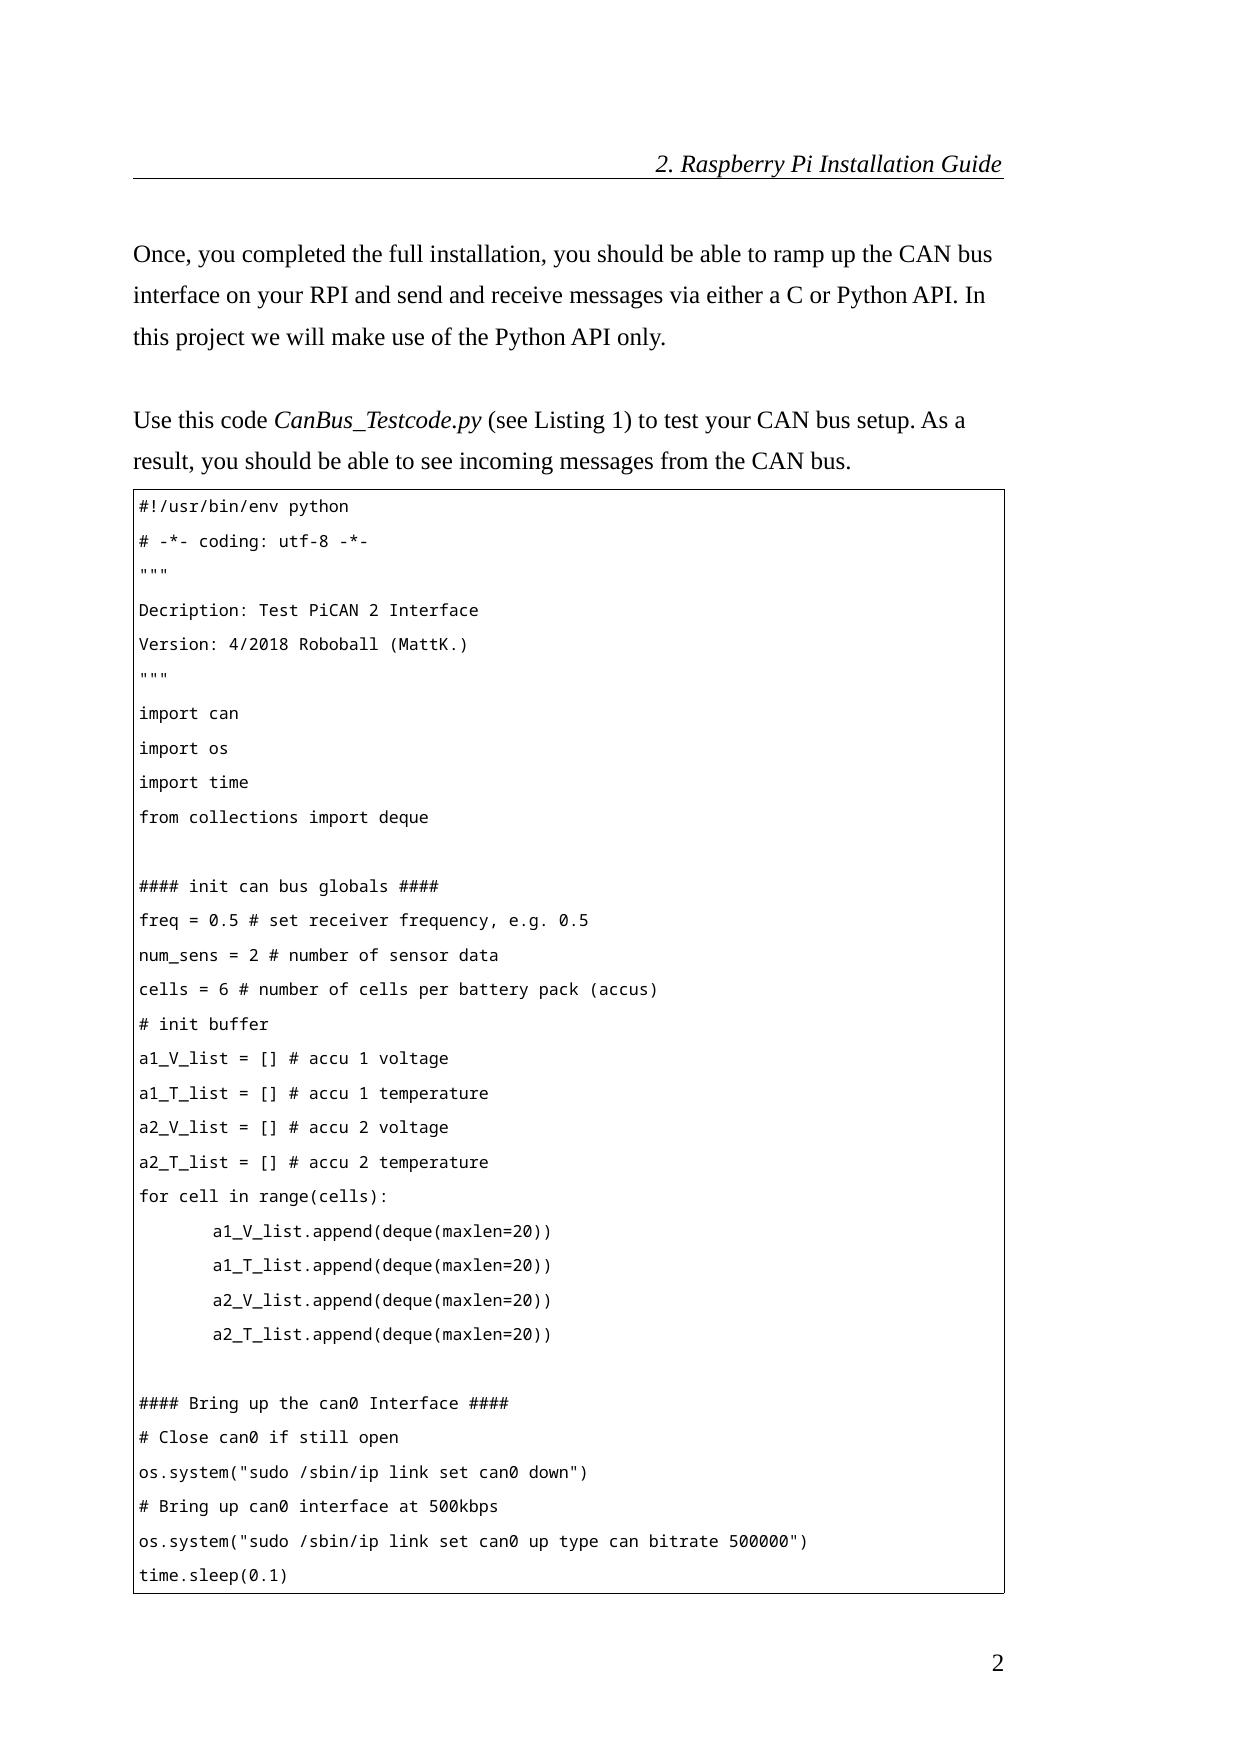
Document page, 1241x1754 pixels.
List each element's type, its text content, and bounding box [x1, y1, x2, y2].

text Once, you completed the full installation, you should be able to ramp up the CAN bus interface on your RPI and send and receive messages via either a C or Python API. In this project we will make use of the Python API only. [133, 240, 1004, 351]
text Use this code CanBus_Testcode.py (see Listing 1) to test your CAN bus setup. As a result, you should be able to see incoming messages from the CAN bus. [133, 406, 1004, 475]
table_header #!/usr/bin/env python # -*- coding: utf-8 -*- """ Decription: Test PiCAN 2 Interface Version: 4/2018 Roboball (MattK.) """ import can import os import time from collections import deque #### init can bus globals #### freq = 0.5 # set receiver frequency, e.g. 0.5 num_sens = 2 # number of sensor data cells = 6 # number of cells per battery pack (accus) # init buffer a1_V_list = [] # accu 1 voltage a1_T_list = [] # accu 1 temperature a2_V_list = [] # accu 2 voltage a2_T_list = [] # accu 2 temperature for cell in range(cells): a1_V_list.append(deque(maxlen=20)) a1_T_list.append(deque(maxlen=20)) a2_V_list.append(deque(maxlen=20)) a2_T_list.append(deque(maxlen=20)) #### Bring up the can0 Interface #### # Close can0 if still open os.system("sudo /sbin/ip link set can0 down") # Bring up can0 interface at 500kbps os.system("sudo /sbin/ip link set can0 up type can bitrate 500000") time.sleep(0.1) [134, 490, 1004, 1593]
